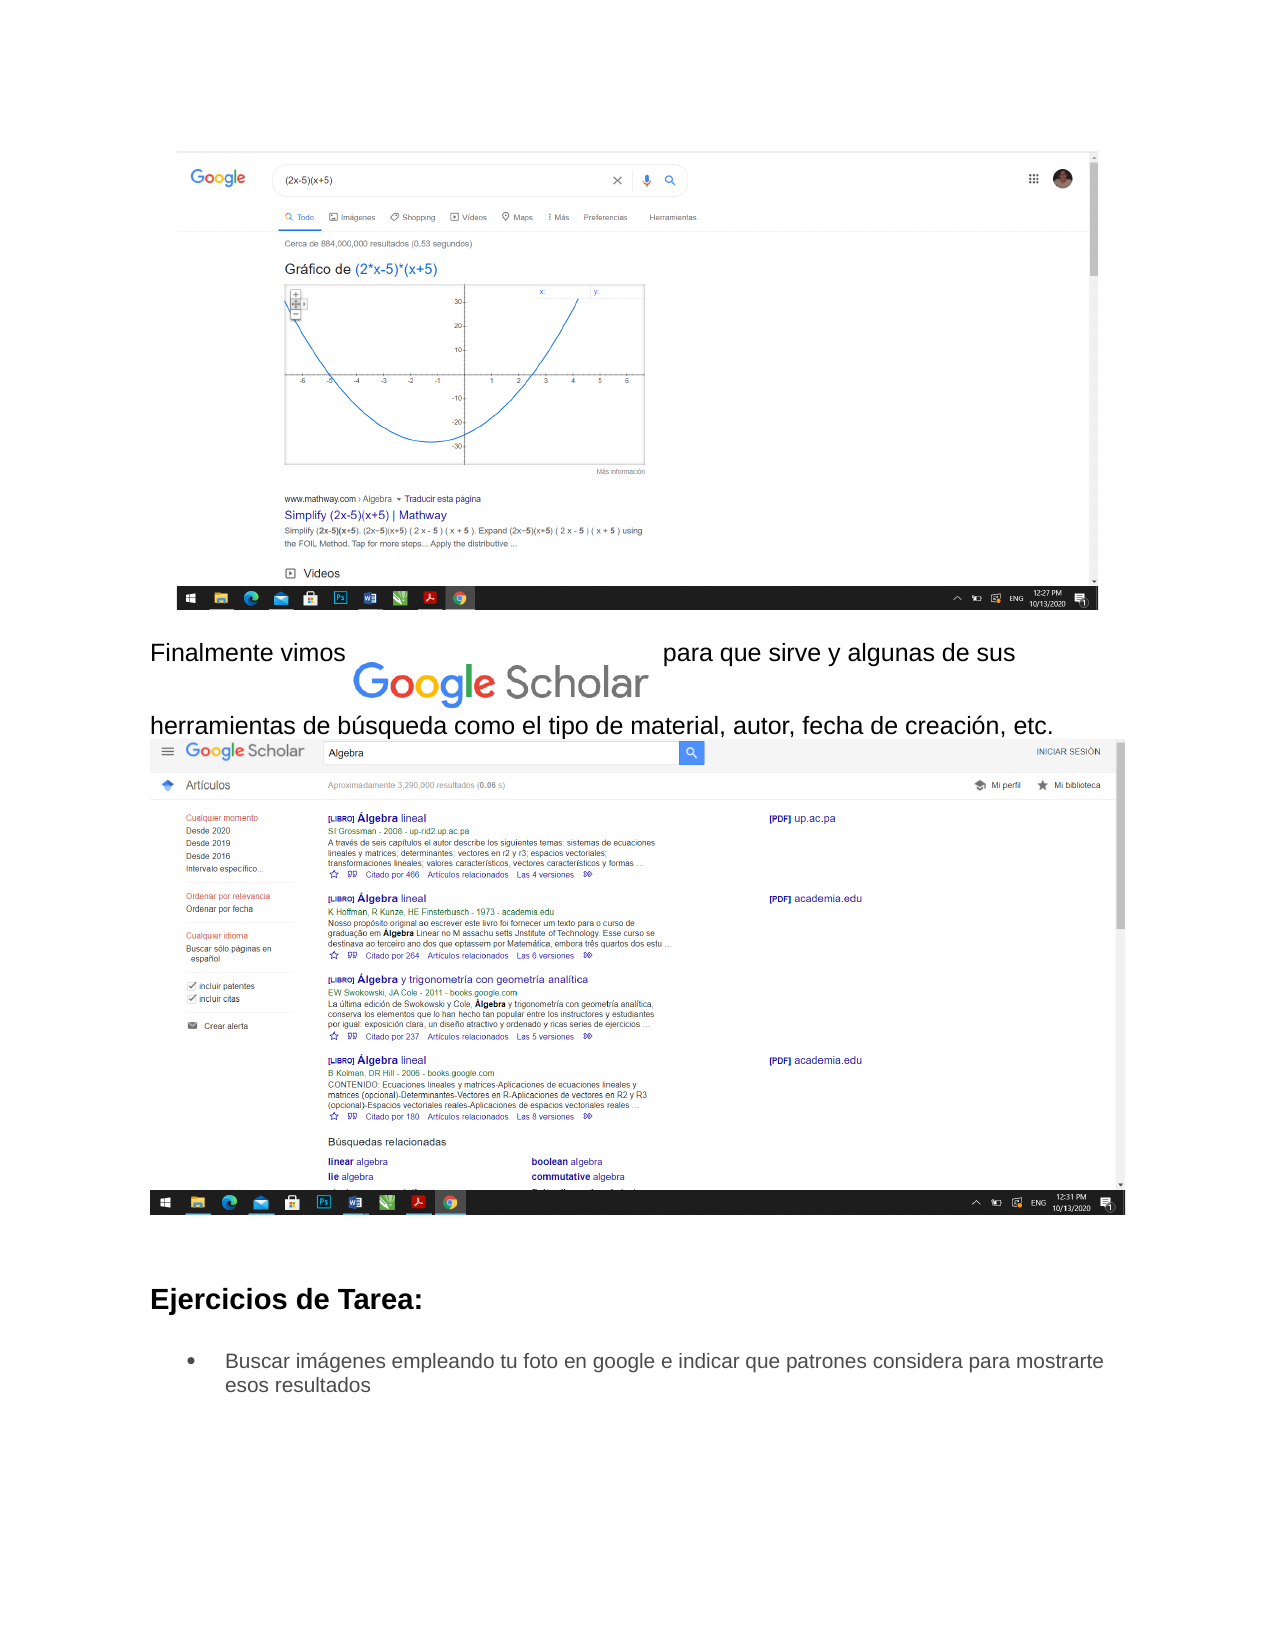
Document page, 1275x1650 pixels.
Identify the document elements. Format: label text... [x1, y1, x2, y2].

text Finalmente vimos para que sirve y algunas de sus herramientas de búsqueda como el tipo de material, autor, fecha de creación, etc. [150, 638, 1125, 739]
list Buscar imágenes empleando tu foto en google e indicar que patrones considera para mostrarte esos resultados [187, 1349, 1125, 1397]
text Ejercicios de Tarea: [150, 1282, 1125, 1315]
